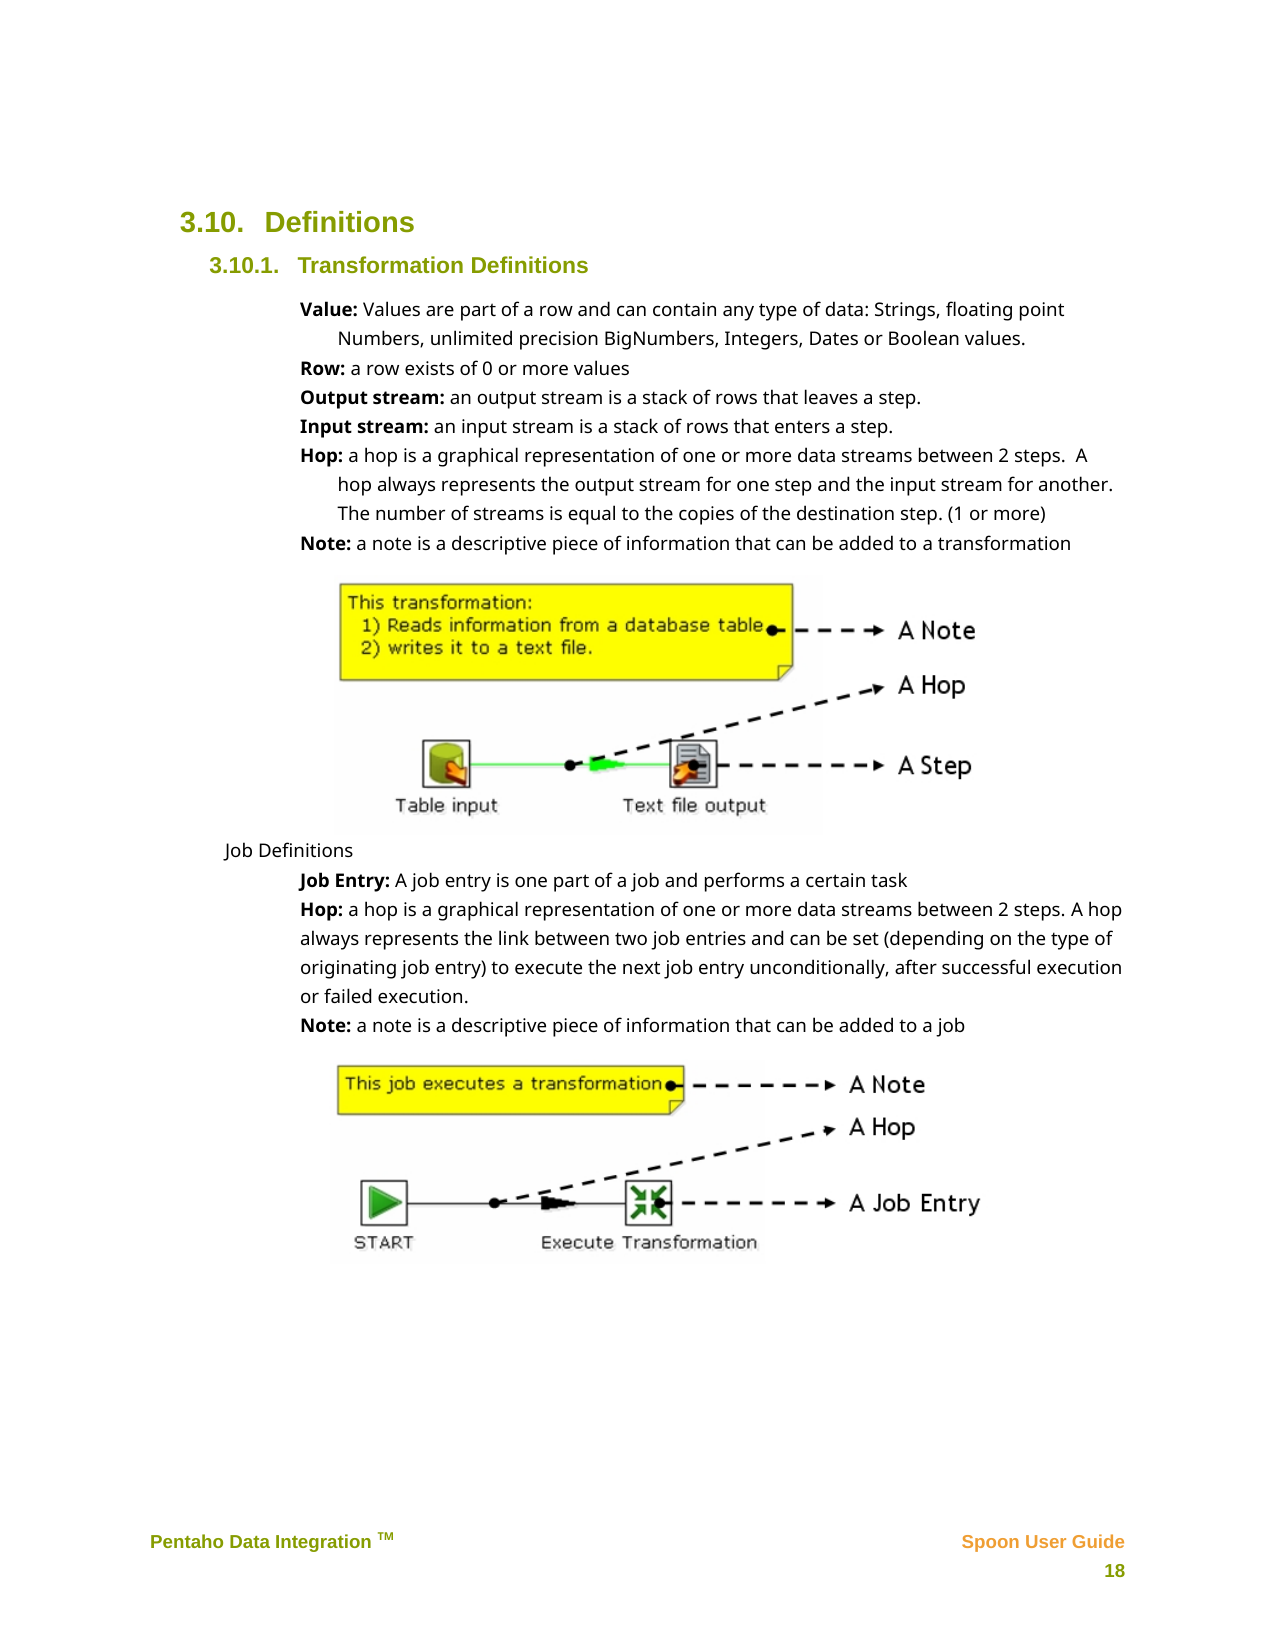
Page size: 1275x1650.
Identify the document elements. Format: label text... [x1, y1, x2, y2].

text Value: Values are part of a row and can contain any type of data: Strings, floating point Numbers, unlimited precision BigNumbers, Integers, Dates or Boolean values. [300, 293, 1125, 352]
subtitle Definitions [179, 204, 1125, 239]
text Note: a note is a descriptive piece of information that can be added to a transformation [300, 527, 1125, 556]
text Hop: a hop is a graphical representation of one or more data streams between 2 steps. A hop always represents the output stream for one step and the input stream for another. The number of streams is equal to the copies of the destination step. (1 or more) [300, 439, 1125, 527]
text Job Entry: A job entry is one part of a job and performs a certain task [300, 864, 1125, 893]
text Output stream: an output stream is a stack of rows that leaves a step. [300, 381, 1125, 410]
subtitle Transformation Definitions [209, 246, 1125, 281]
text Input stream: an input stream is a stack of rows that enters a step. [300, 410, 1125, 439]
text Row: a row exists of 0 or more values [300, 352, 1125, 381]
picture [329, 1059, 996, 1269]
text Hop: a hop is a graphical representation of one or more data streams between 2 steps. A hop always represents the link between two job entries and can be set (depending on the type of originating job entry) to execute the next job entry unconditionally, after successful execution or failed execution. [300, 893, 1125, 1009]
text Job Definitions [225, 556, 1125, 864]
text Note: a note is a descriptive piece of information that can be added to a job [300, 1009, 1125, 1039]
picture [333, 575, 986, 835]
